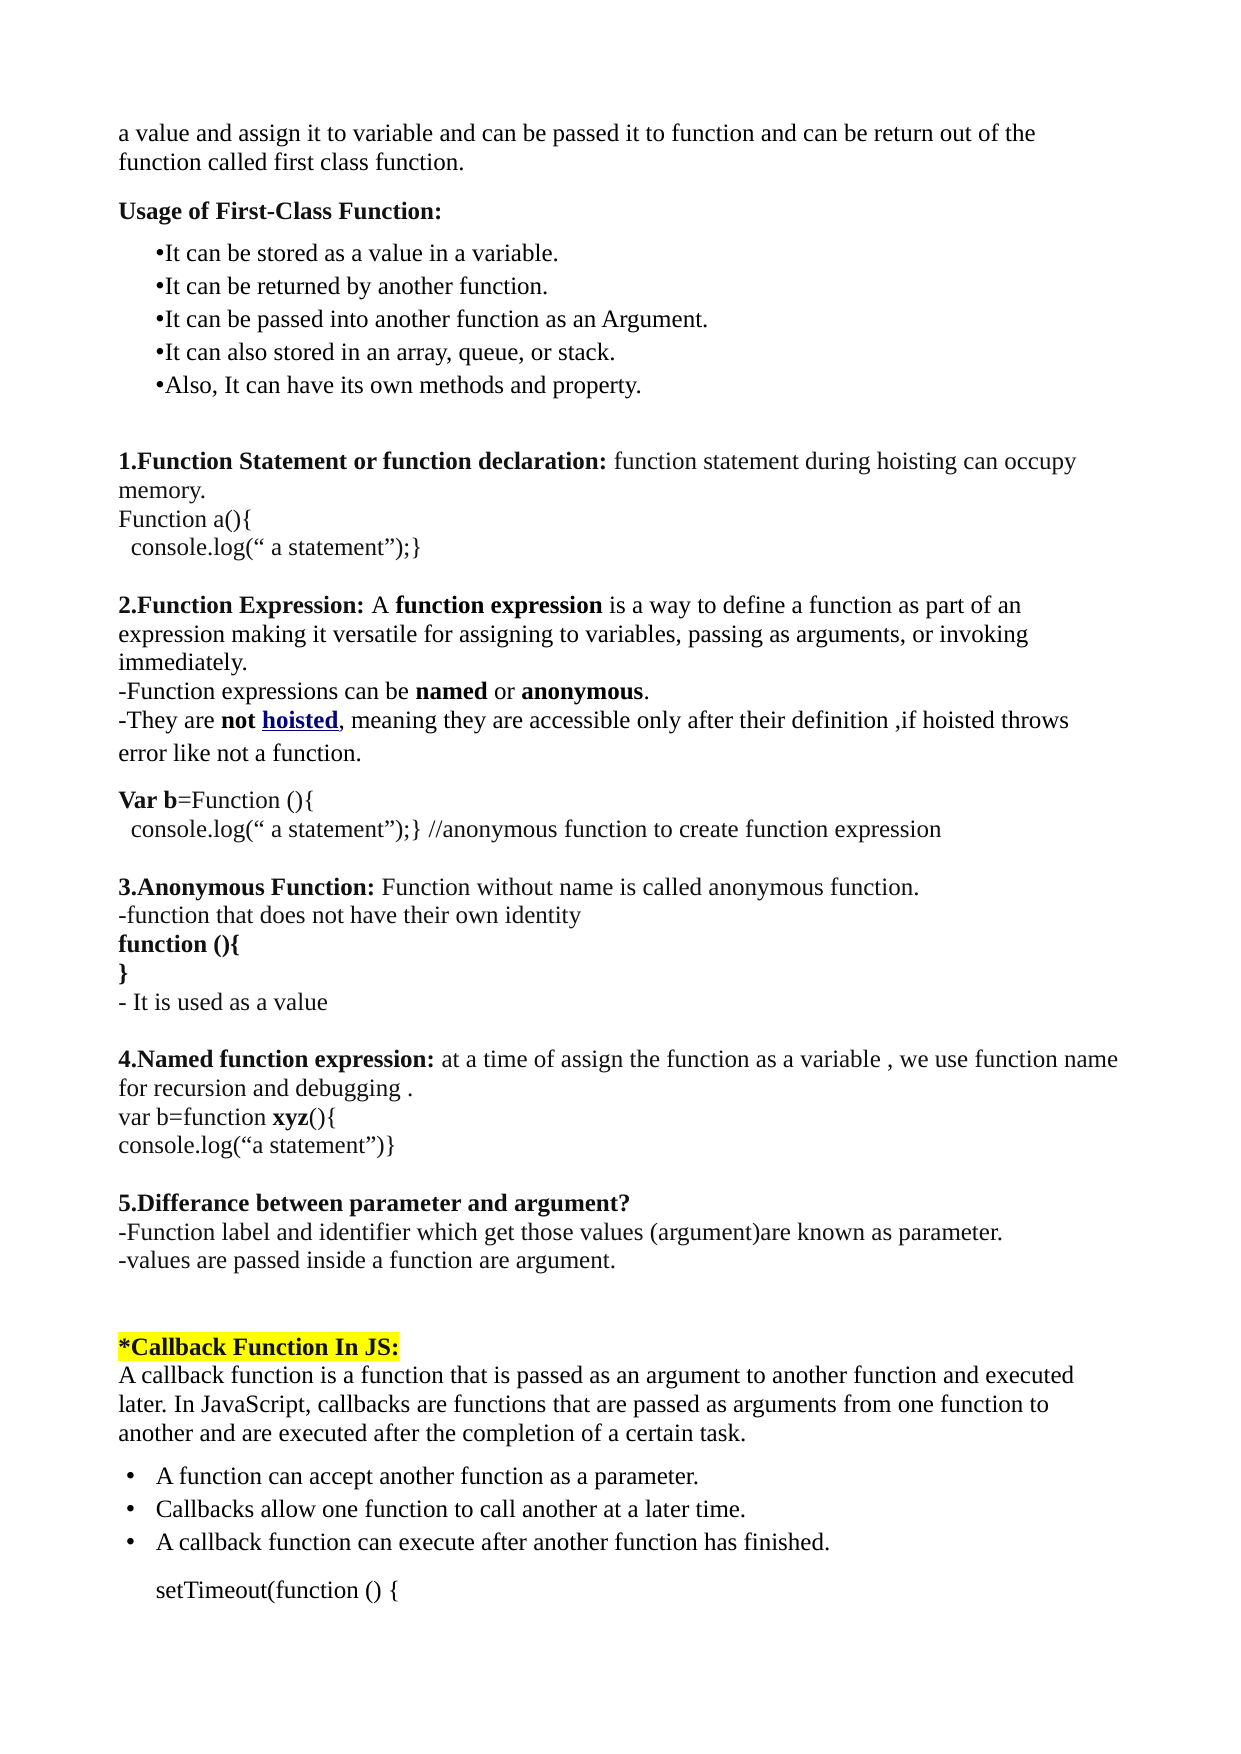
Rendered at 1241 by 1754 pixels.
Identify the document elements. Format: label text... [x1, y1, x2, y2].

text A callback function is a function that is passed as an argument to another function and executed later. In JavaScript, callbacks are functions that are passed as arguments from one function to another and are executed after the completion of a certain task. [118, 1361, 1122, 1447]
list Also, It can have its own methods and property. [156, 370, 1122, 398]
text setTimeout(function () { [156, 1575, 1122, 1604]
text console.log(“ a statement”);} [118, 532, 1122, 561]
subtitle Usage of First-Class Function: [118, 196, 1122, 225]
text -function that does not have their own identity [118, 901, 1122, 929]
text *Callback Function In JS: [118, 1332, 1122, 1361]
text 3.Anonymous Function: Function without name is called anonymous function. [118, 872, 1122, 901]
text Function a(){ [118, 504, 1122, 532]
text var b=function xyz(){ [118, 1102, 1122, 1131]
text console.log(“ a statement”);} //anonymous function to create function expression [118, 814, 1122, 843]
text -values are passed inside a function are argument. [118, 1246, 1122, 1274]
list Callbacks allow one function to call another at a later time. [156, 1494, 1122, 1523]
text 5.Differance between parameter and argument? [118, 1188, 1122, 1217]
list It can be passed into another function as an Argument. [156, 304, 1122, 332]
text console.log(“a statement”)} [118, 1131, 1122, 1159]
text Var b=Function (){ [118, 786, 1122, 814]
text function (){ [118, 929, 1122, 958]
text 1.Function Statement or function declaration: function statement during hoisting can occupy memory. [118, 446, 1122, 504]
text 2.Function Expression: A function expression is a way to define a function as part of an expression making it versatile for assigning to variables, passing as arguments, or invoking immediately. [118, 590, 1122, 676]
text 4.Named function expression: at a time of assign the function as a variable , we use function name for recursion and debugging . [118, 1044, 1122, 1102]
list It can also stored in an array, queue, or stack. [156, 337, 1122, 366]
text -Function expressions can be named or anonymous. [118, 676, 1122, 705]
list A callback function can execute after another function has finished. [156, 1527, 1122, 1556]
text a value and assign it to variable and can be passed it to function and can be return out of the function called first class function. [118, 118, 1122, 176]
text -Function label and identifier which get those values (argument)are known as parameter. [118, 1217, 1122, 1246]
list A function can accept another function as a parameter. [156, 1461, 1122, 1490]
list It can be stored as a value in a variable. [156, 238, 1122, 266]
text -They are not hoisted, meaning they are accessible only after their definition ,if hoisted throws error like not a function. [118, 705, 1122, 767]
text - It is used as a value [118, 987, 1122, 1016]
list It can be returned by another function. [156, 271, 1122, 299]
text } [118, 958, 1122, 987]
